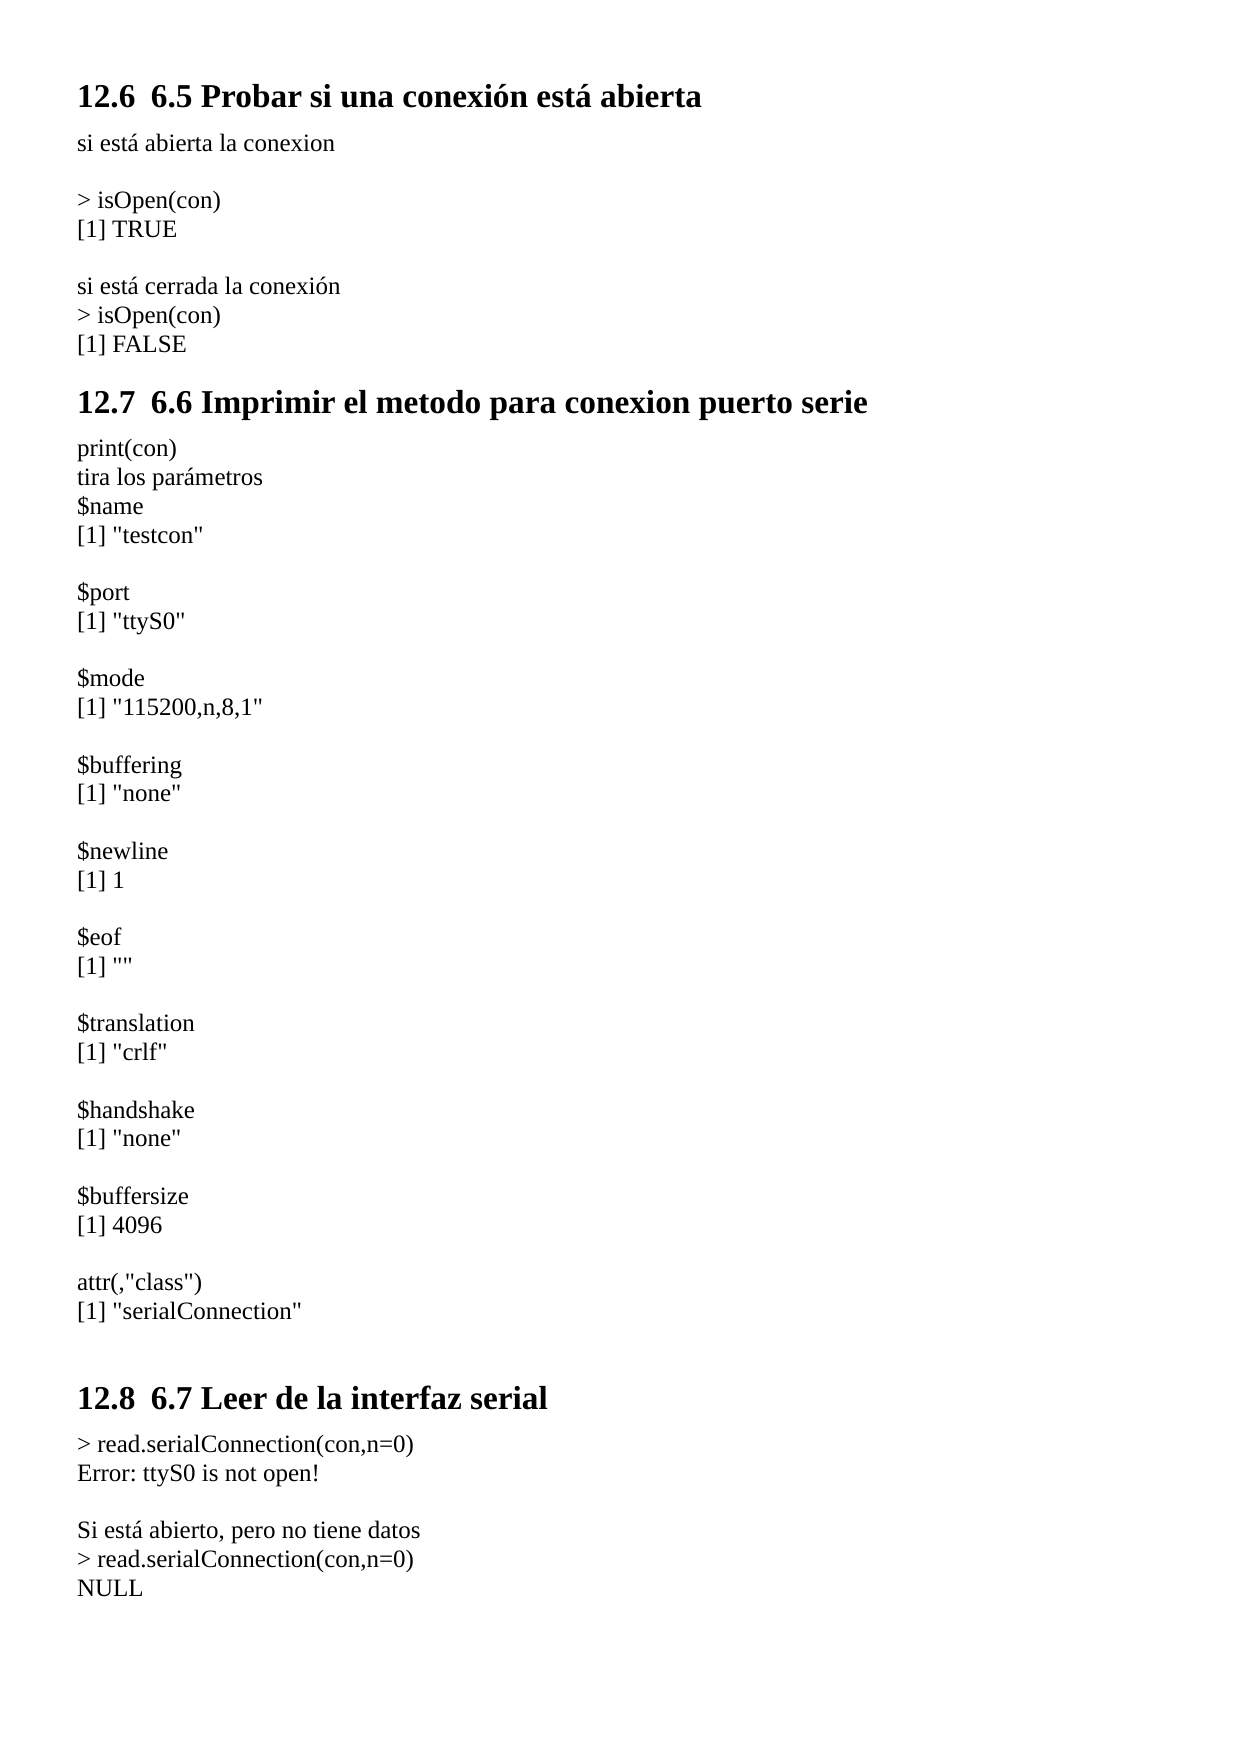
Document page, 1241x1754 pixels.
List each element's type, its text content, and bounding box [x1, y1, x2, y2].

text [1] "none" [77, 778, 1163, 807]
text [1] "testcon" [77, 520, 1163, 548]
text [1] "" [77, 951, 1163, 980]
text [1] FALSE [77, 329, 1163, 358]
text [1] 1 [77, 865, 1163, 893]
text [1] "serialConnection" [77, 1296, 1163, 1325]
text > isOpen(con) [77, 300, 1163, 329]
text [1] "none" [77, 1123, 1163, 1152]
text $handshake [77, 1095, 1163, 1123]
text $newline [77, 836, 1163, 865]
text > read.serialConnection(con,n=0) [77, 1544, 1163, 1573]
text $mode [77, 663, 1163, 692]
text si está abierta la conexion [77, 128, 1163, 156]
text attr(,"class") [77, 1267, 1163, 1296]
text [1] "ttyS0" [77, 606, 1163, 635]
text > read.serialConnection(con,n=0) [77, 1429, 1163, 1458]
text > isOpen(con) [77, 185, 1163, 214]
text $eof [77, 922, 1163, 951]
text si está cerrada la conexión [77, 271, 1163, 300]
text tira los parámetros [77, 462, 1163, 491]
text Error: ttyS0 is not open! [77, 1458, 1163, 1487]
text $buffersize [77, 1181, 1163, 1210]
subtitle 6.6 Imprimir el metodo para conexion puerto serie [77, 383, 1163, 421]
text Si está abierto, pero no tiene datos [77, 1516, 1163, 1544]
text [1] "crlf" [77, 1037, 1163, 1066]
text print(con) [77, 433, 1163, 462]
text [1] 4096 [77, 1210, 1163, 1238]
subtitle 6.5 Probar si una conexión está abierta [77, 77, 1163, 115]
text $name [77, 491, 1163, 520]
text $translation [77, 1008, 1163, 1037]
subtitle 6.7 Leer de la interfaz serial [77, 1378, 1163, 1417]
text NULL [77, 1573, 1163, 1602]
text [1] "115200,n,8,1" [77, 692, 1163, 721]
text $port [77, 577, 1163, 606]
text [1] TRUE [77, 214, 1163, 243]
text $buffering [77, 750, 1163, 778]
